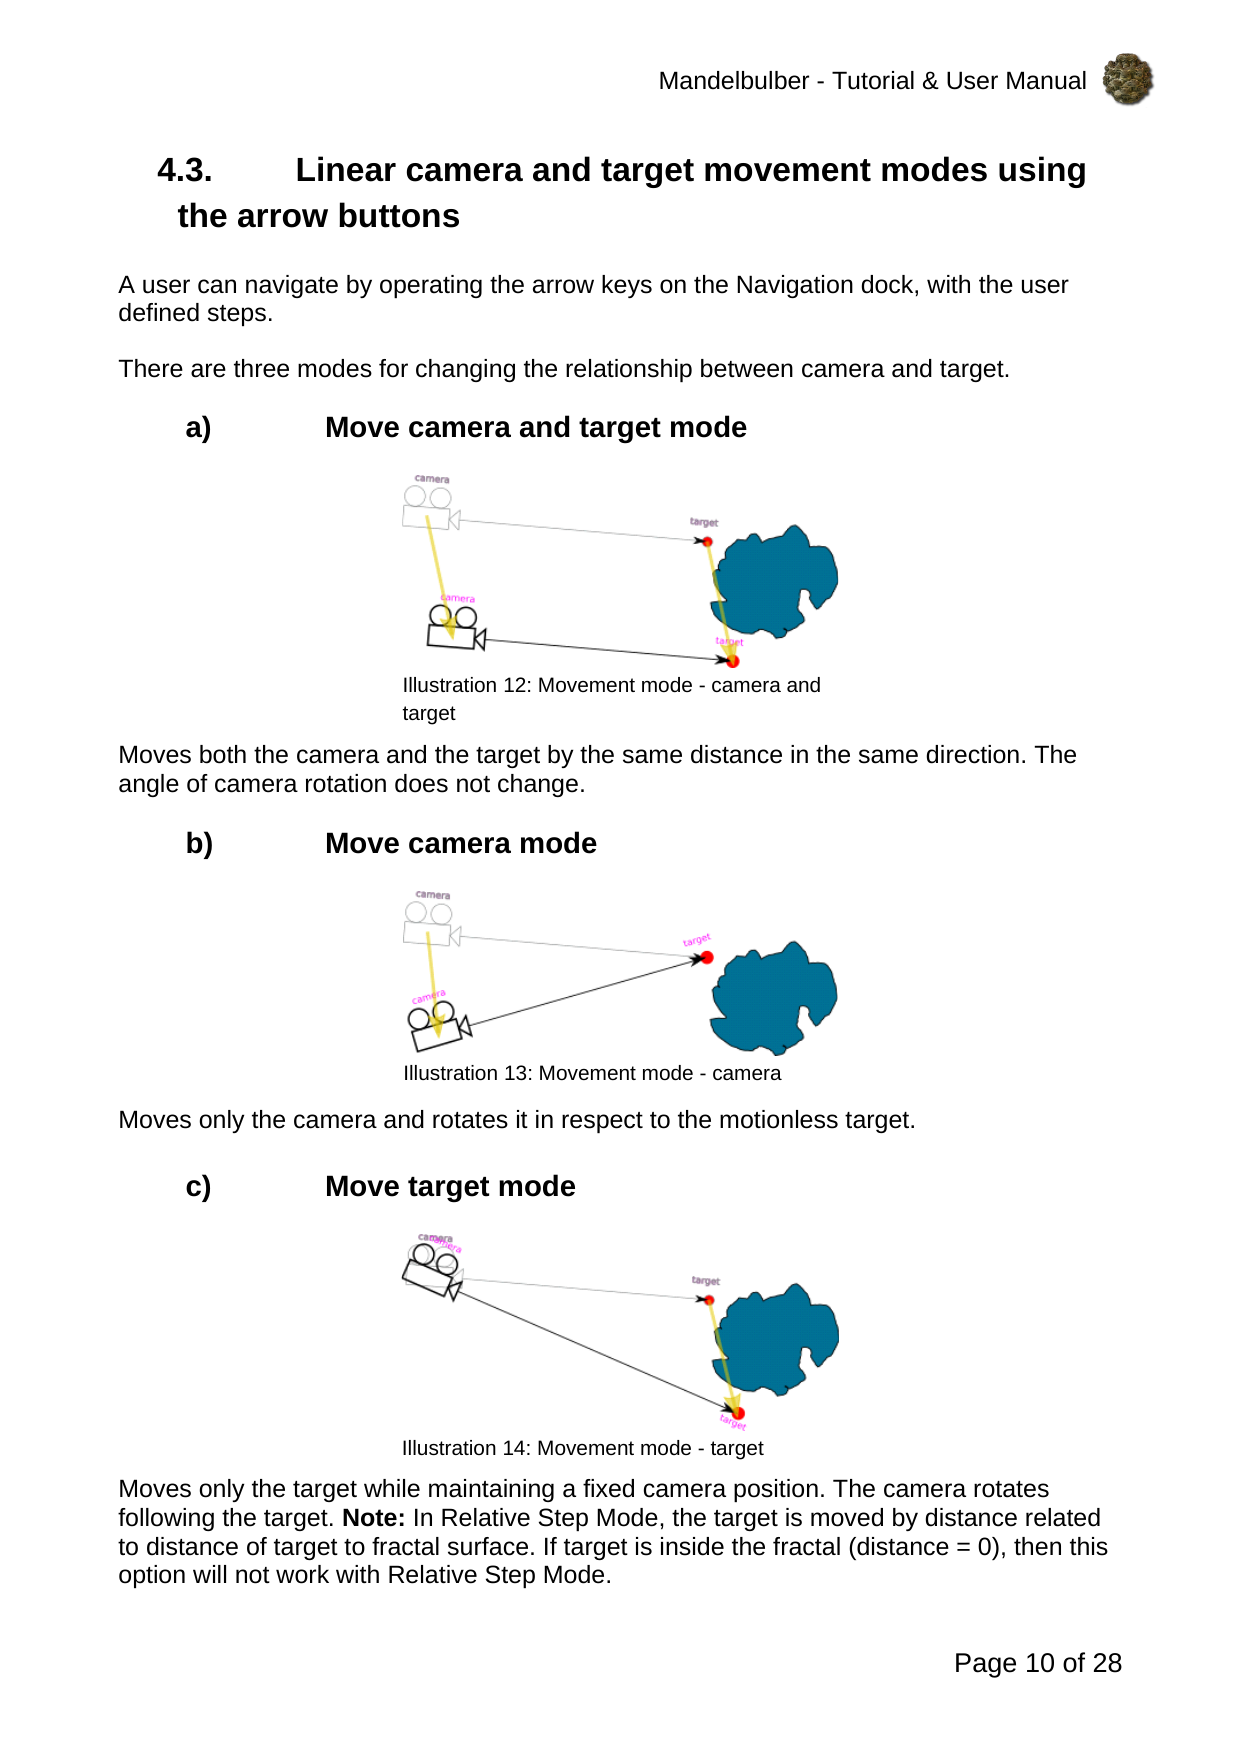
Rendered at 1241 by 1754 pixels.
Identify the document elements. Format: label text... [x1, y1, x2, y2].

text A user can navigate by operating the arrow keys on the Navigation dock, with the user defined steps. [118, 270, 1122, 327]
subtitle Move camera and target mode [177, 410, 1122, 444]
subtitle Linear camera and target movement modes using the arrow buttons [148, 150, 1122, 235]
text Illustration 14: Movement mode - target [402, 1431, 839, 1460]
subtitle Move camera mode [177, 826, 1122, 860]
text There are three modes for changing the relationship between camera and target. [118, 354, 1122, 383]
text Illustration 12: Movement mode - camera and target [402, 668, 838, 725]
text Moves both the camera and the target by the same distance in the same direction. The angle of camera rotation does not change. [118, 740, 1122, 797]
picture [1099, 51, 1156, 108]
text Moves only the target while maintaining a fixed camera position. The camera rotates following the target. Note: In Relative Step Mode, the target is moved by distance related to distance of target to fractal surface. If target is inside the fractal (distance = 0), then this option will not work with Relative Step Mode. [118, 1474, 1122, 1589]
text Moves only the camera and rotates it in respect to the motionless target. [118, 1105, 1122, 1134]
text Illustration 13: Movement mode - camera [403, 1056, 837, 1085]
subtitle Move target mode [177, 1169, 1122, 1202]
